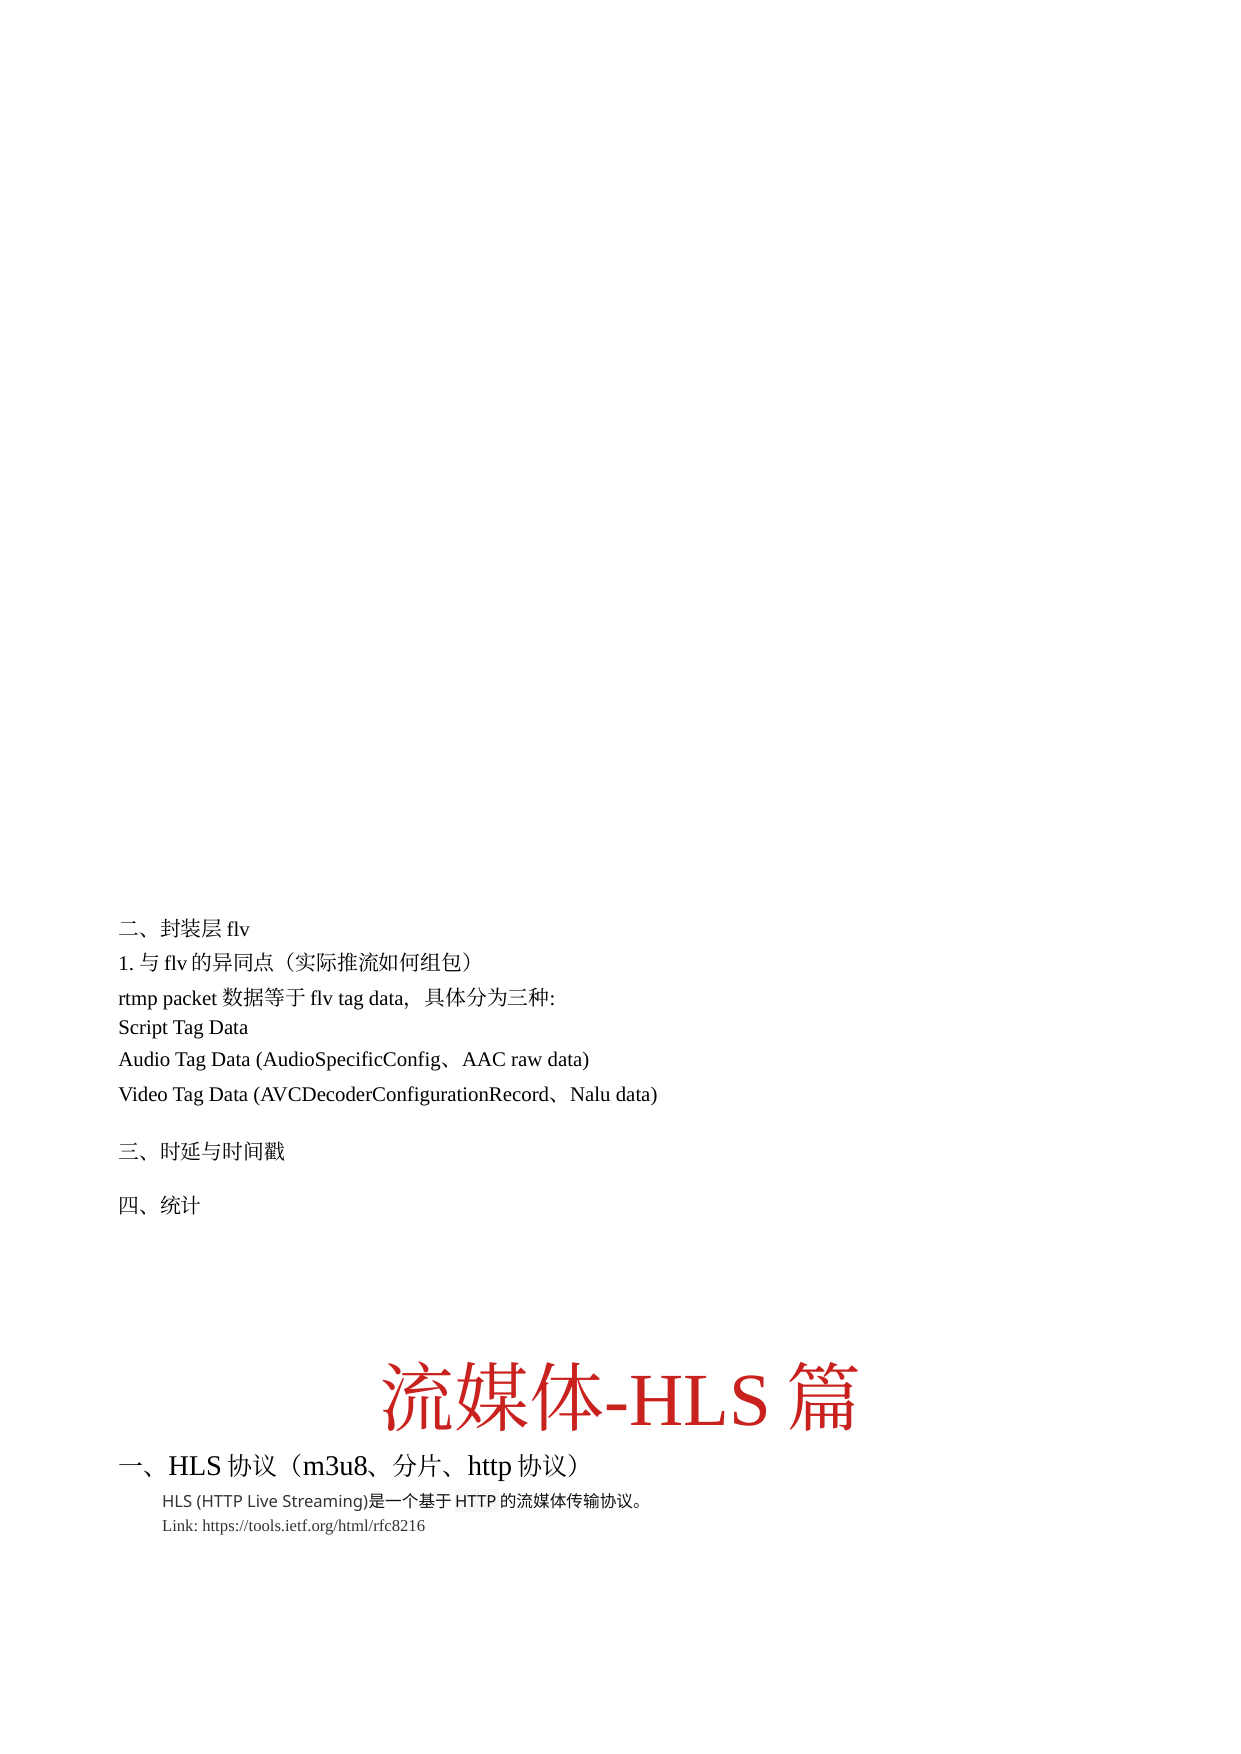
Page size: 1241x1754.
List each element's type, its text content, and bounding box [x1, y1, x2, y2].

text Script Tag Data [118, 1015, 1122, 1039]
text 一、HLS协议（m3u8、分片、http协议） [118, 1447, 1122, 1482]
text Link: https://tools.ietf.org/html/rfc8216 [118, 1516, 1122, 1535]
text Video Tag Data (AVCDecoderConfigurationRecord、Nalu data) [118, 1077, 1122, 1107]
text 流媒体-HLS篇 [118, 1339, 1122, 1447]
text 二、封装层flv [118, 912, 1122, 942]
text 四、统计 [118, 1190, 1122, 1219]
text rtmp packet 数据等于flv tag data，具体分为三种: [118, 981, 1122, 1011]
text 1. 与flv的异同点（实际推流如何组包） [118, 947, 1122, 976]
text 三、时延与时间戳 [118, 1136, 1122, 1166]
text HLS (HTTP Live Streaming)是一个基于HTTP的流媒体传输协议。 [118, 1488, 1122, 1512]
text Audio Tag Data (AudioSpecificConfig、AAC raw data) [118, 1043, 1122, 1073]
